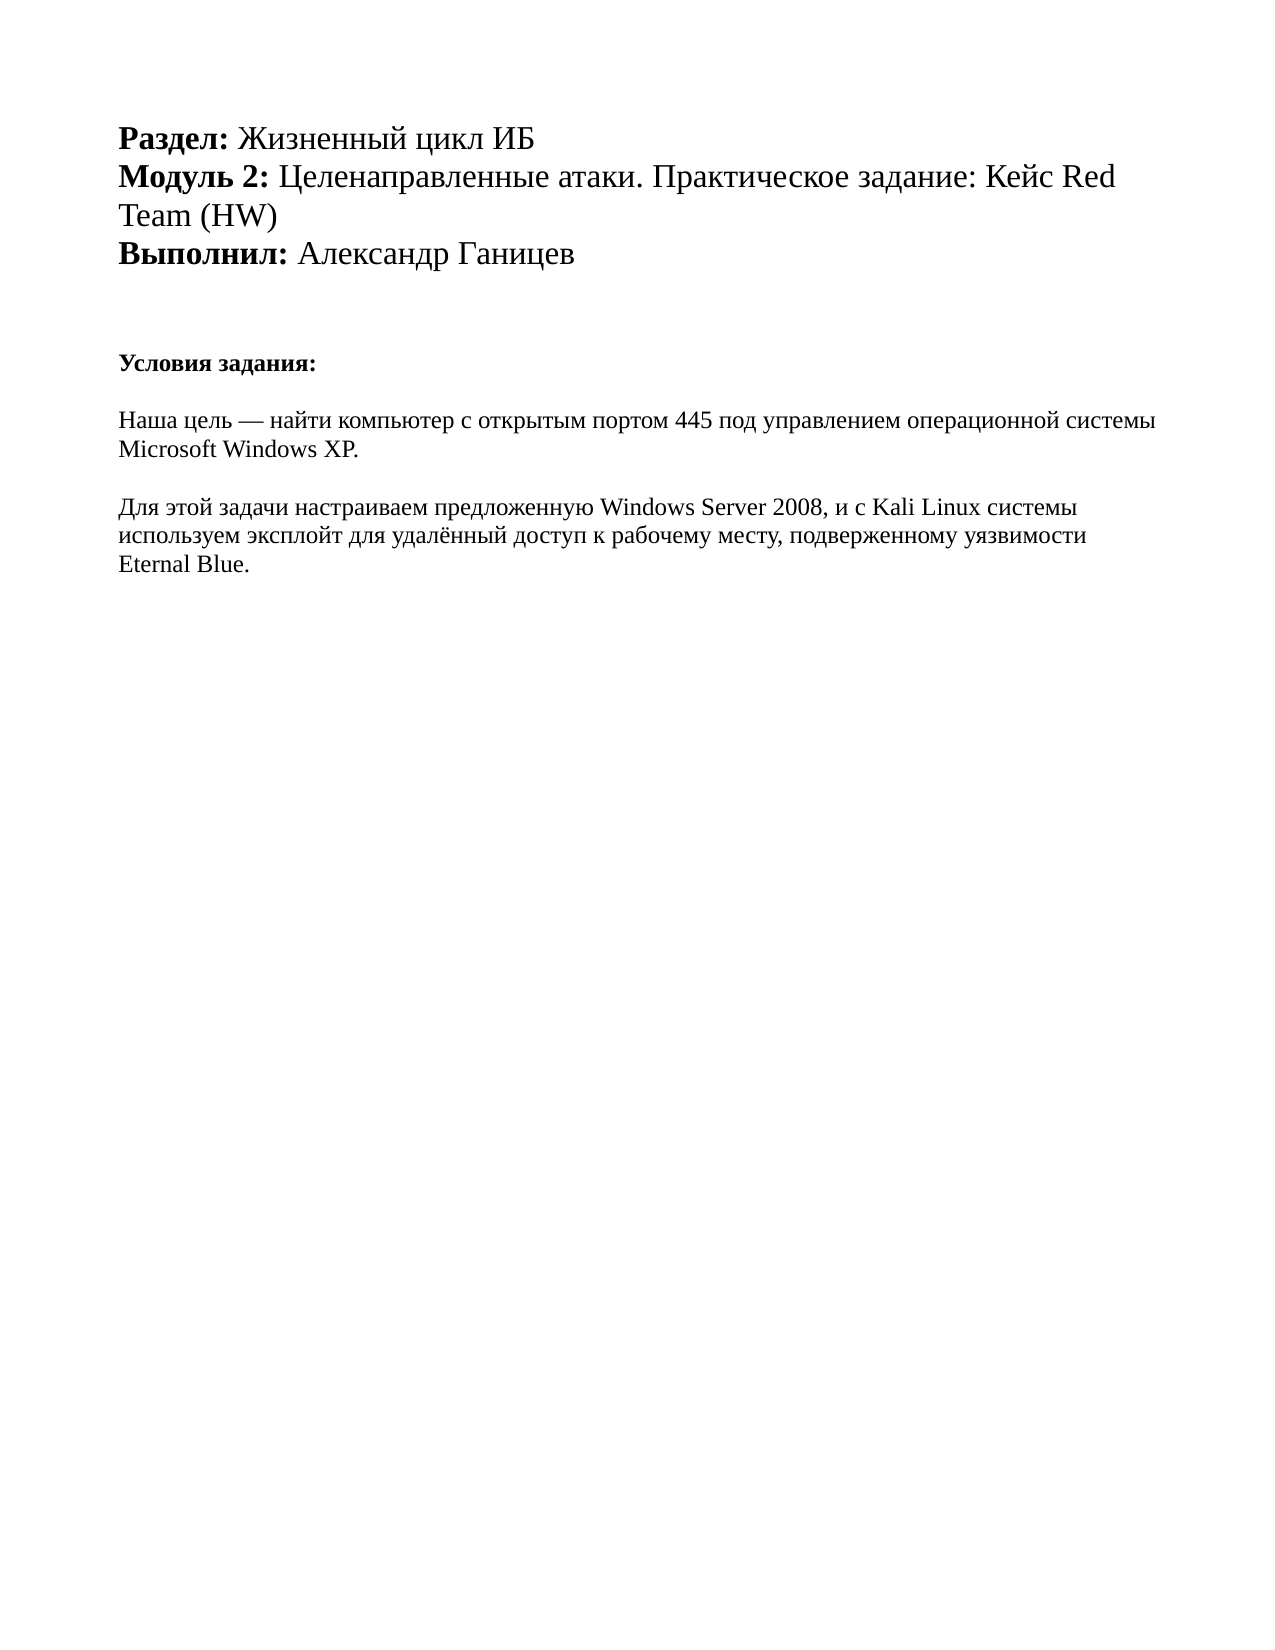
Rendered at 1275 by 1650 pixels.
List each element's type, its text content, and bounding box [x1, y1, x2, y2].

text Для этой задачи настраиваем предложенную Windows Server 2008, и с Kali Linux системы используем эксплойт для удалённый доступ к рабочему месту, подверженному уязвимости Eternal Blue. [118, 492, 1157, 578]
text Условия задания: [118, 348, 1157, 377]
text Модуль 2: Целенаправленные атаки. Практическое задание: Кейс Red Team (HW) [118, 156, 1157, 233]
text Раздел: Жизненный цикл ИБ [118, 118, 1157, 156]
text Наша цель — найти компьютер с открытым портом 445 под управлением операционной системы Microsoft Windows XP. [118, 406, 1157, 463]
text Выполнил: Александр Ганицев [118, 233, 1157, 271]
